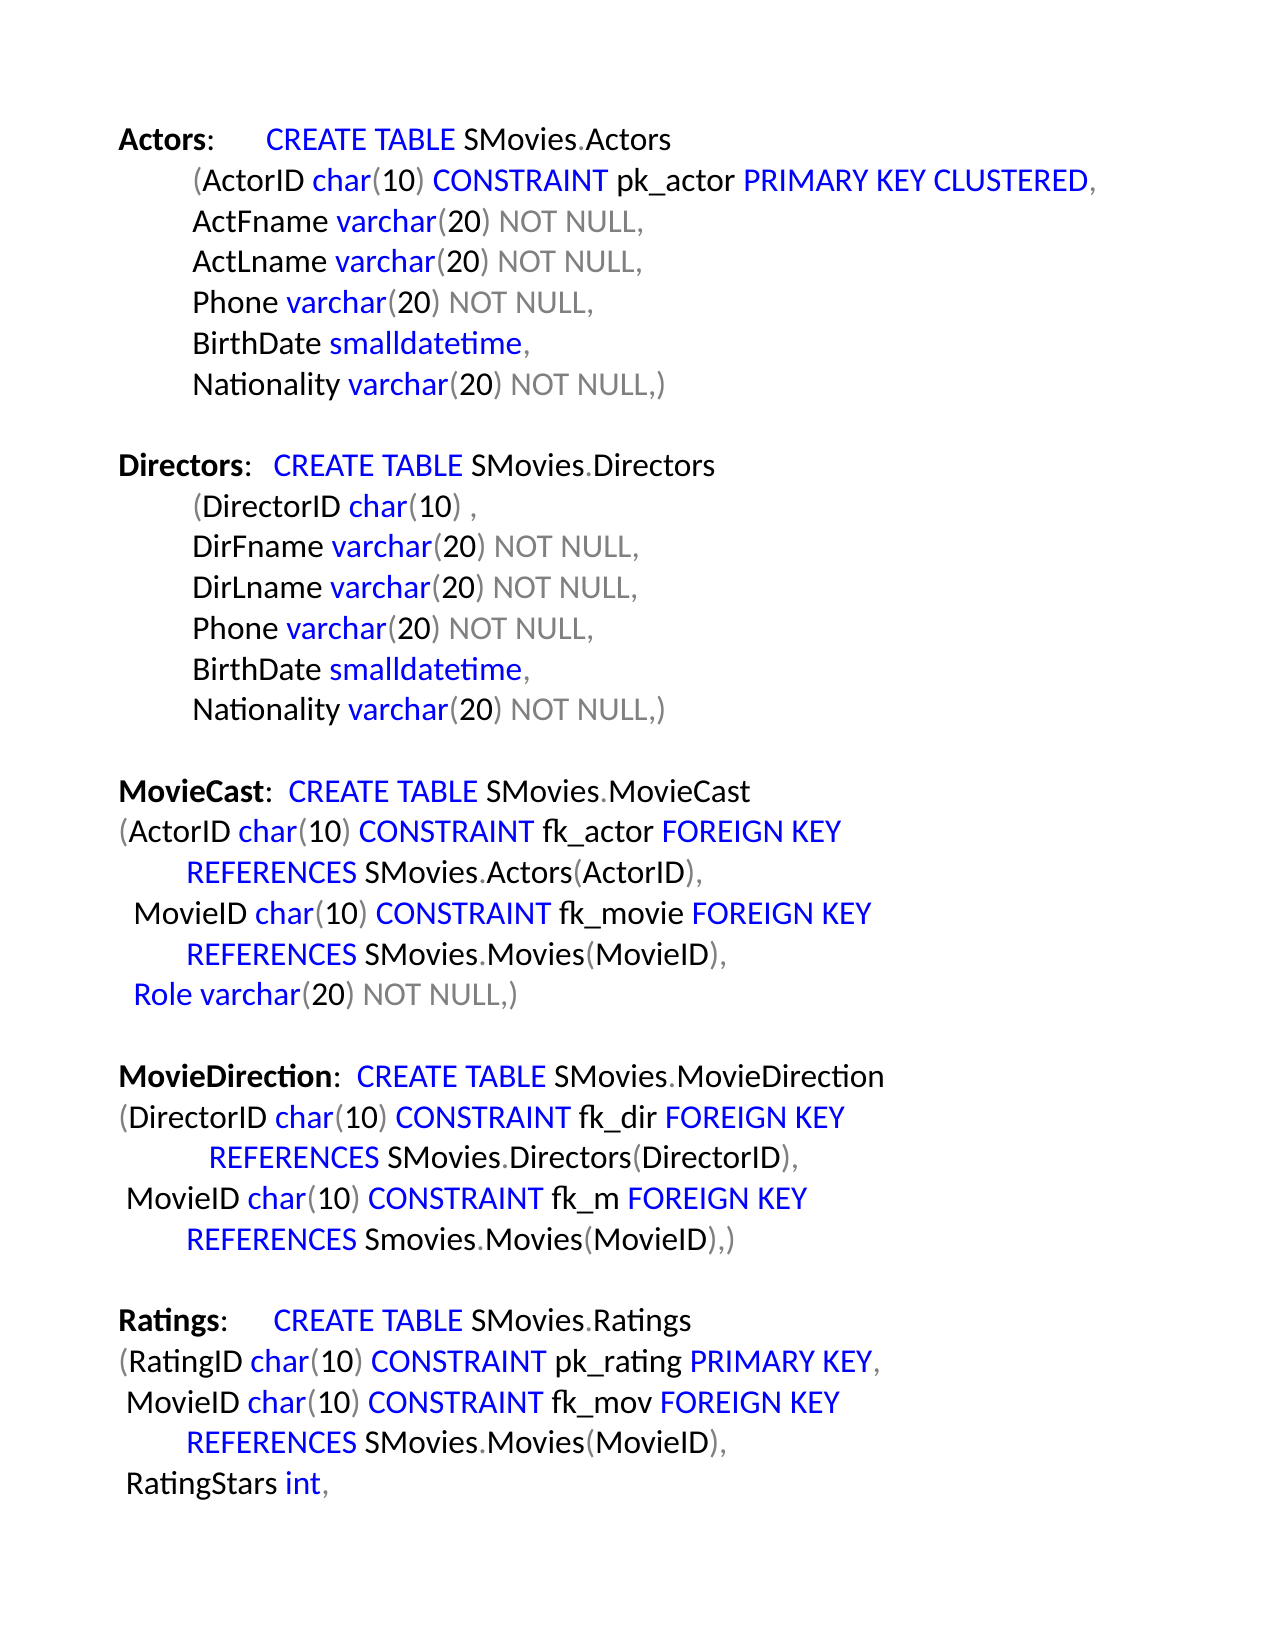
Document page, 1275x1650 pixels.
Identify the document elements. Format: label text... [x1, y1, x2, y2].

text MovieID char(10) CONSTRAINT fk_movie FOREIGN KEY [118, 892, 1157, 933]
text Directors: CREATE TABLE SMovies.Directors [118, 444, 1157, 485]
text Nationality varchar(20) NOT NULL,) [118, 688, 1157, 729]
text Role varchar(20) NOT NULL,) [118, 973, 1157, 1014]
text Actors: CREATE TABLE SMovies.Actors [118, 118, 1157, 159]
text Ratings: CREATE TABLE SMovies.Ratings [118, 1299, 1157, 1340]
text REFERENCES Smovies.Movies(MovieID),) [118, 1218, 1157, 1258]
text (DirectorID char(10) CONSTRAINT fk_dir FOREIGN KEY [118, 1096, 1157, 1136]
text (ActorID char(10) CONSTRAINT pk_actor PRIMARY KEY CLUSTERED, [118, 159, 1157, 199]
text (ActorID char(10) CONSTRAINT fk_actor FOREIGN KEY [118, 811, 1157, 851]
text MovieID char(10) CONSTRAINT fk_m FOREIGN KEY [118, 1177, 1157, 1218]
text MovieID char(10) CONSTRAINT fk_mov FOREIGN KEY [118, 1381, 1157, 1421]
text ActFname varchar(20) NOT NULL, [118, 199, 1157, 240]
text REFERENCES SMovies.Movies(MovieID), [118, 1421, 1157, 1462]
text REFERENCES SMovies.Directors(DirectorID), [118, 1136, 1157, 1177]
text BirthDate smalldatetime, [118, 648, 1157, 688]
text (DirectorID char(10) , [118, 485, 1157, 525]
text ActLname varchar(20) NOT NULL, [118, 240, 1157, 281]
text REFERENCES SMovies.Movies(MovieID), [118, 933, 1157, 973]
text DirLname varchar(20) NOT NULL, [118, 566, 1157, 607]
text MovieDirection: CREATE TABLE SMovies.MovieDirection [118, 1055, 1157, 1096]
text REFERENCES SMovies.Actors(ActorID), [118, 851, 1157, 892]
text MovieCast: CREATE TABLE SMovies.MovieCast [118, 770, 1157, 811]
text Phone varchar(20) NOT NULL, [118, 281, 1157, 322]
text DirFname varchar(20) NOT NULL, [118, 525, 1157, 566]
text BirthDate smalldatetime, [118, 322, 1157, 362]
text RatingStars int, [118, 1462, 1157, 1503]
text Phone varchar(20) NOT NULL, [118, 607, 1157, 648]
text (RatingID char(10) CONSTRAINT pk_rating PRIMARY KEY, [118, 1340, 1157, 1381]
text Nationality varchar(20) NOT NULL,) [118, 362, 1157, 403]
